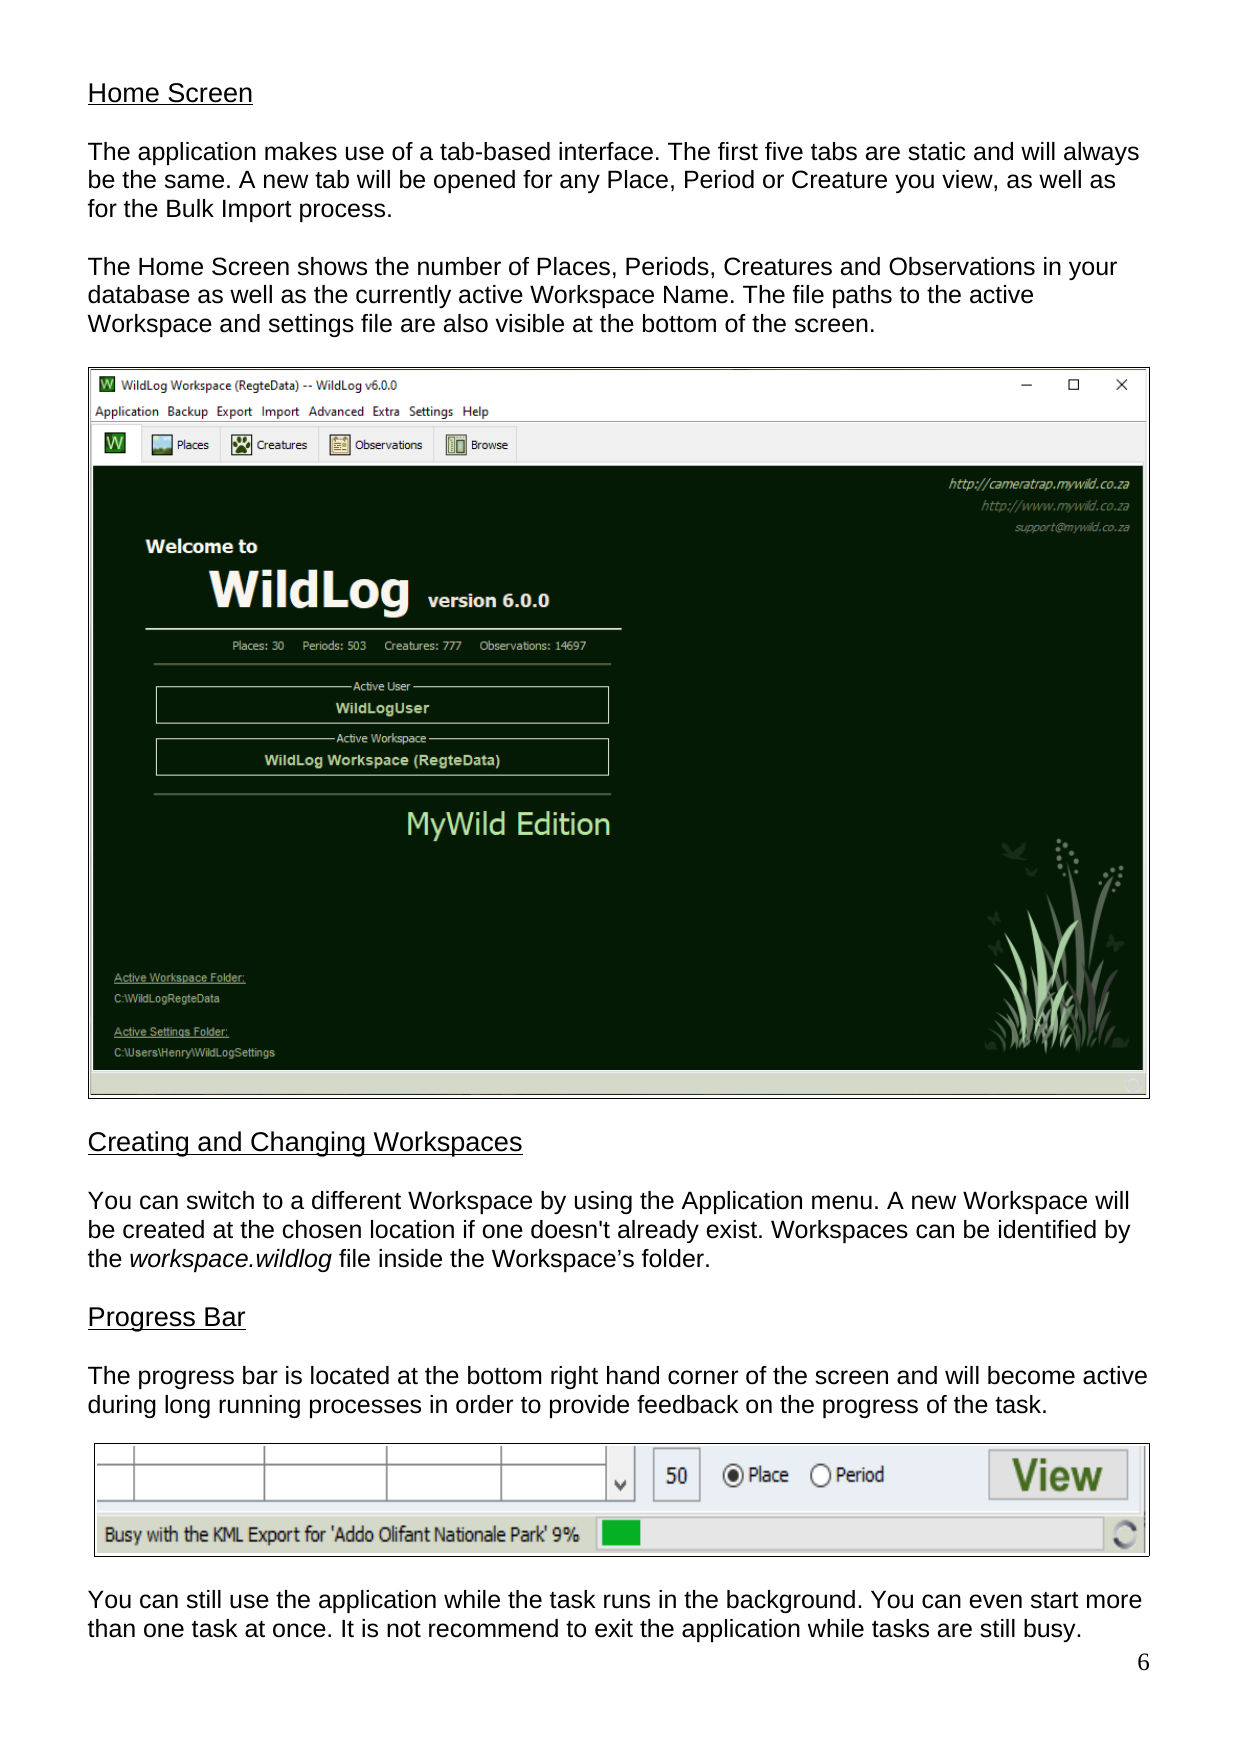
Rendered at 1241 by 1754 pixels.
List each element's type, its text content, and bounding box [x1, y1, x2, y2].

text The application makes use of a tab-based interface. The first five tabs are static and will always be the same. A new tab will be opened for any Place, Period or Creature you view, as well as for the Bulk Import process. [87, 137, 1149, 223]
picture [90, 369, 1147, 1095]
text The progress bar is located at the bottom right hand corner of the screen and will become active during long running processes in order to provide feedback on the progress of the task. [87, 1361, 1149, 1419]
picture [97, 1446, 1146, 1553]
subtitle Creating and Changing Workspaces [87, 1126, 1149, 1158]
text You can still use the application while the task runs in the background. You can even start more than one task at once. It is not recommend to exit the application while tasks are still busy. [87, 1585, 1149, 1642]
text You can switch to a different Workspace by using the Application menu. A new Workspace will be created at the chosen location if one doesn't already exist. Workspaces can be identified by the workspace.wildlog file inside the Workspace’s folder. [87, 1186, 1149, 1273]
text The Home Screen shows the number of Places, Periods, Creatures and Observations in your database as well as the currently active Workspace Name. The file paths to the active Workspace and settings file are also visible at the bottom of the screen. [87, 252, 1149, 338]
subtitle Progress Bar [87, 1301, 1149, 1333]
subtitle Home Screen [87, 77, 1149, 108]
